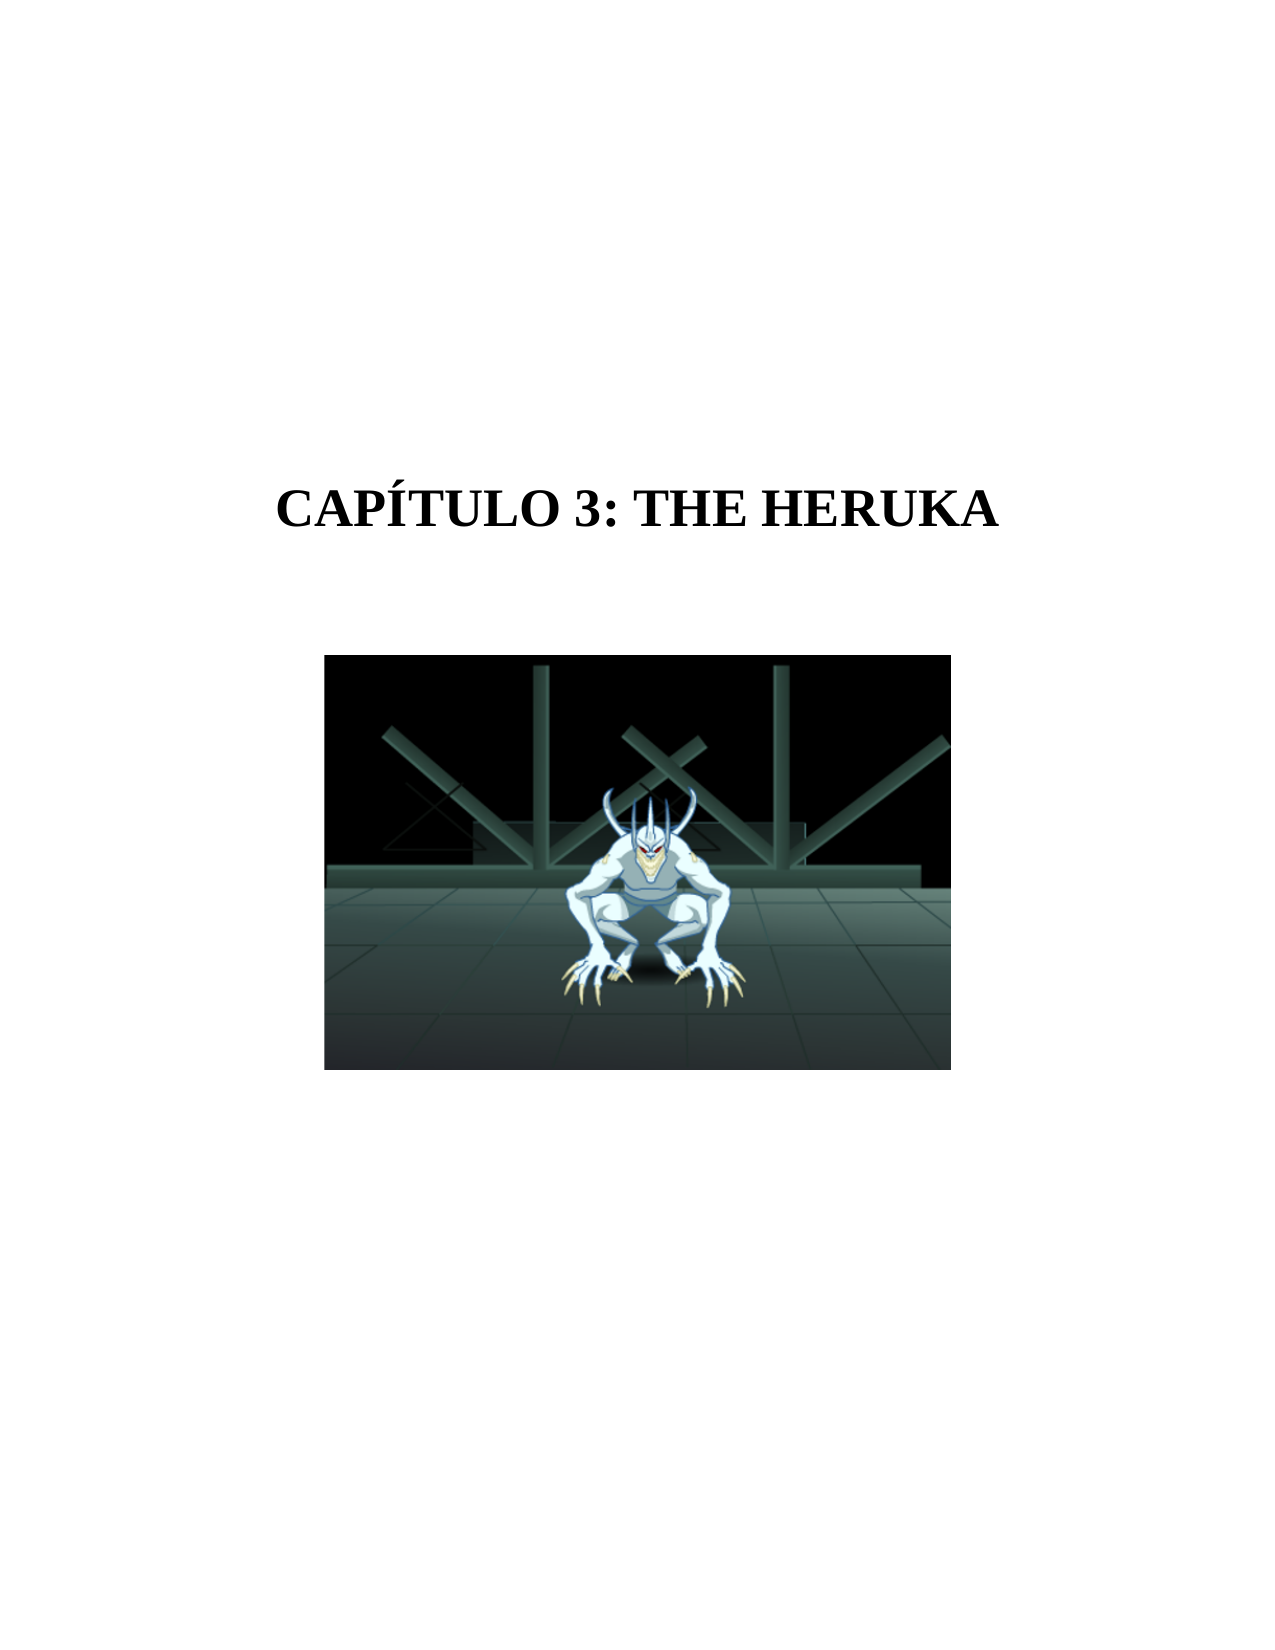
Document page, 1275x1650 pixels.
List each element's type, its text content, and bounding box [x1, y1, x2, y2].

subtitle THE HERUKA [121, 475, 1154, 538]
picture [324, 655, 951, 1070]
